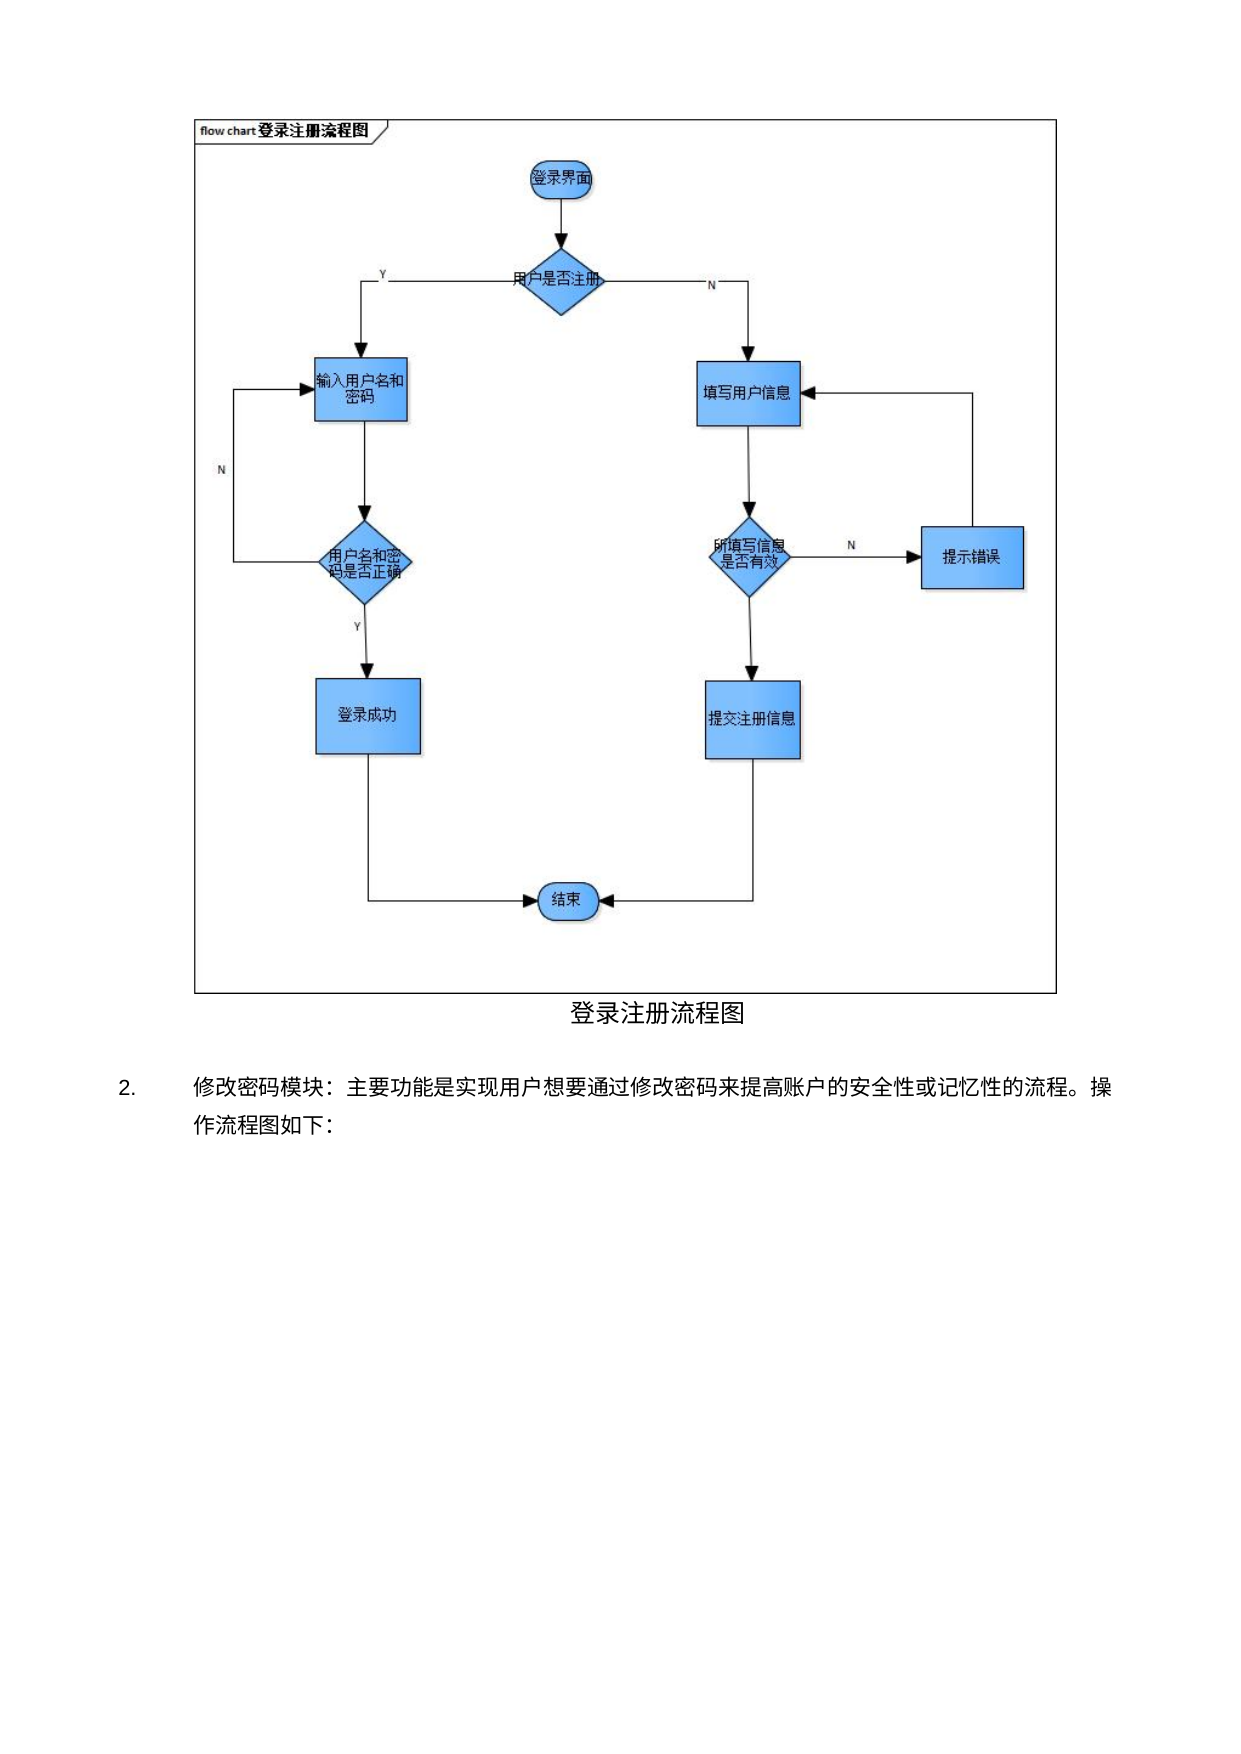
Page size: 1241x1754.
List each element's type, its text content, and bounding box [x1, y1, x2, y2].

subtitle 修改密码模块：主要功能是实现用户想要通过修改密码来提高账户的安全性或记忆性的流程。操作流程图如下： [118, 1070, 1122, 1139]
text 登录注册流程图 [193, 993, 1122, 1029]
